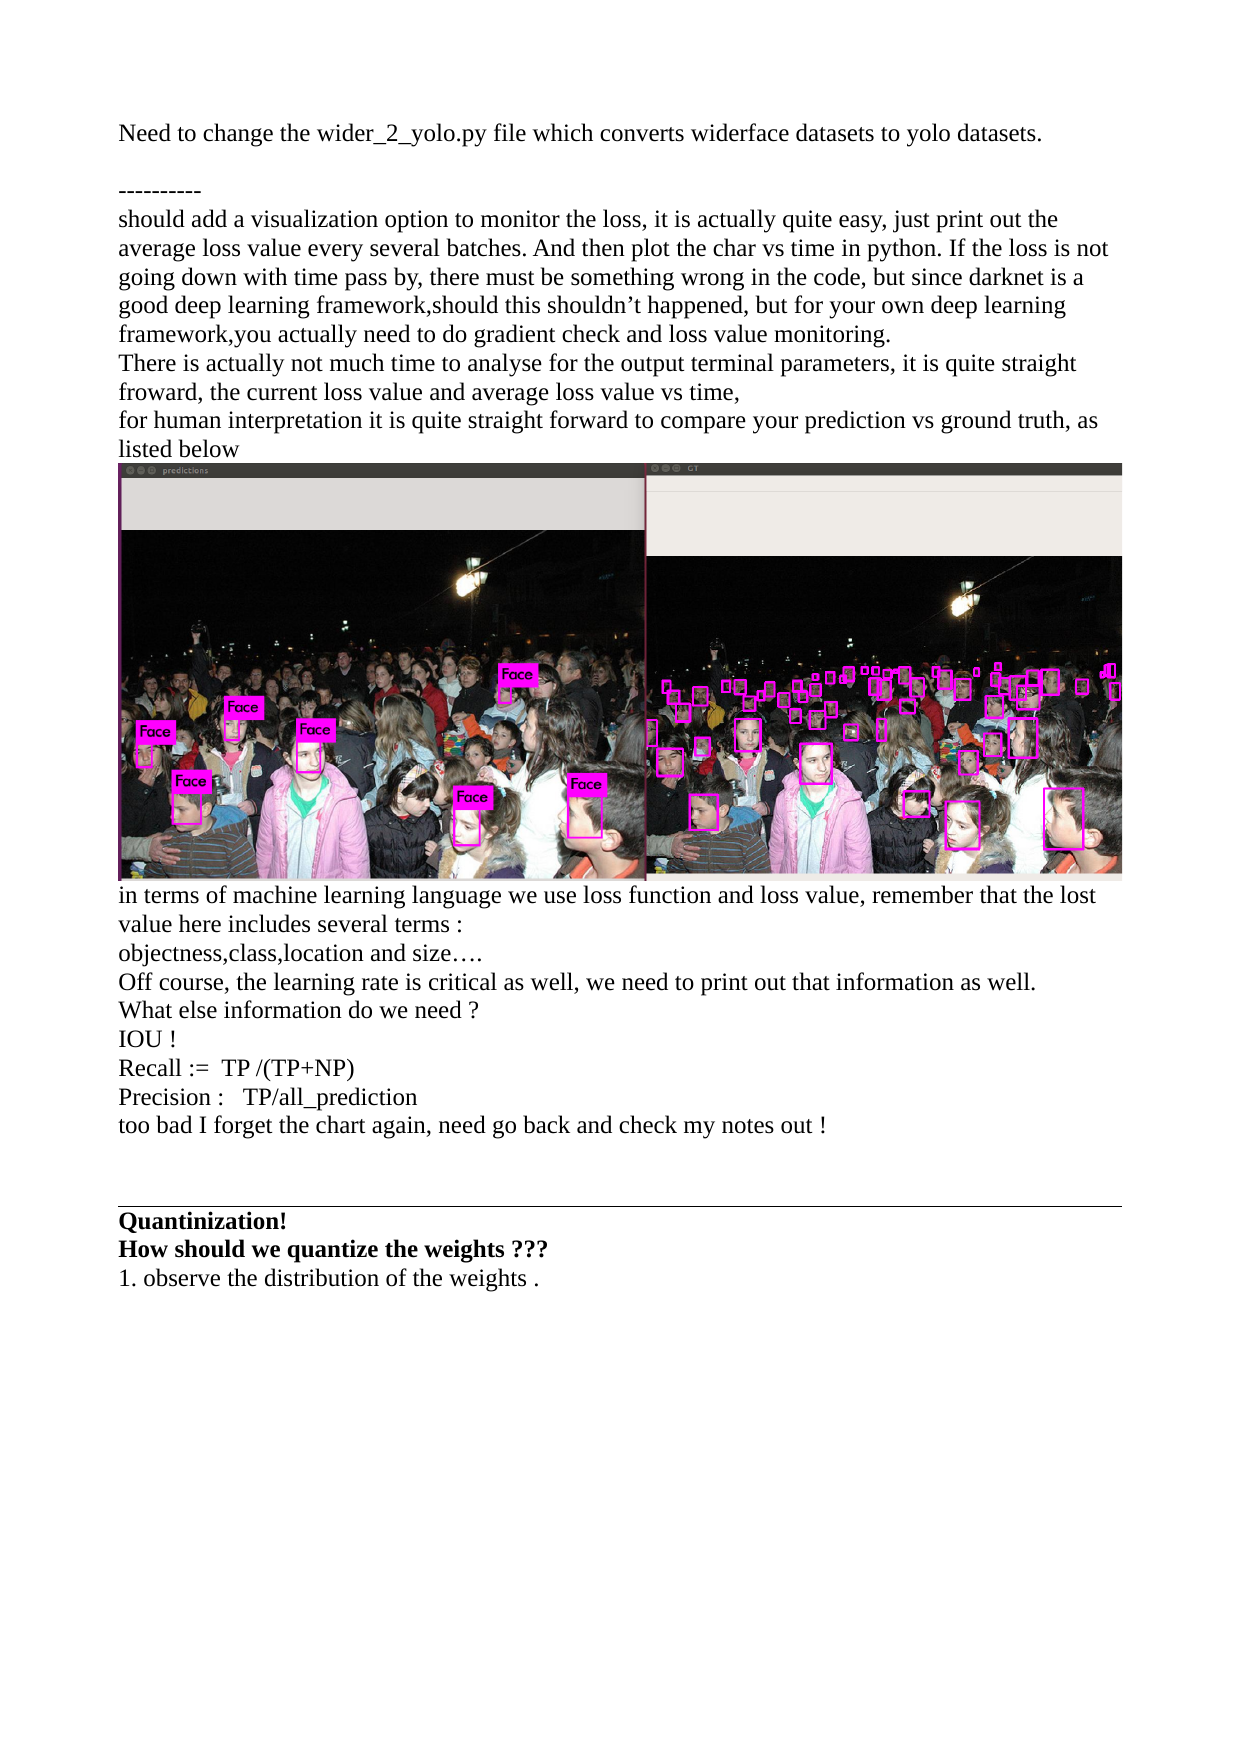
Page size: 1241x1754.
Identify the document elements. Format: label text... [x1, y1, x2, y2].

text What else information do we need ? [118, 996, 1122, 1024]
picture [118, 463, 1123, 881]
text ---------- [118, 176, 1122, 204]
text in terms of machine learning language we use loss function and loss value, remember that the lost value here includes several terms : [118, 881, 1122, 938]
text Recall := TP /(TP+NP) [118, 1053, 1122, 1082]
text too bad I forget the chart again, need go back and check my notes out ! [118, 1111, 1122, 1139]
text Precision : TP/all_prediction [118, 1082, 1122, 1111]
text There is actually not much time to analyse for the output terminal parameters, it is quite straight froward, the current loss value and average loss value vs time, [118, 348, 1122, 406]
text Need to change the wider_2_yolo.py file which converts widerface datasets to yolo datasets. [118, 118, 1122, 147]
text objectness,class,location and size…. [118, 938, 1122, 967]
text should add a visualization option to monitor the loss, it is actually quite easy, just print out the average loss value every several batches. And then plot the char vs time in python. If the loss is not going down with time pass by, there must be something wrong in the code, but since darknet is a good deep learning framework,should this shouldn’t happened, but for your own deep learning framework,you actually need to do gradient check and loss value monitoring. [118, 204, 1122, 348]
text Off course, the learning rate is critical as well, we need to print out that information as well. [118, 967, 1122, 996]
text How should we quantize the weights ??? [118, 1234, 1122, 1263]
text Quantinization! [118, 1207, 1122, 1234]
text IOU ! [118, 1024, 1122, 1053]
text for human interpretation it is quite straight forward to compare your prediction vs ground truth, as listed below [118, 406, 1122, 463]
text 1. observe the distribution of the weights . [118, 1263, 1122, 1292]
